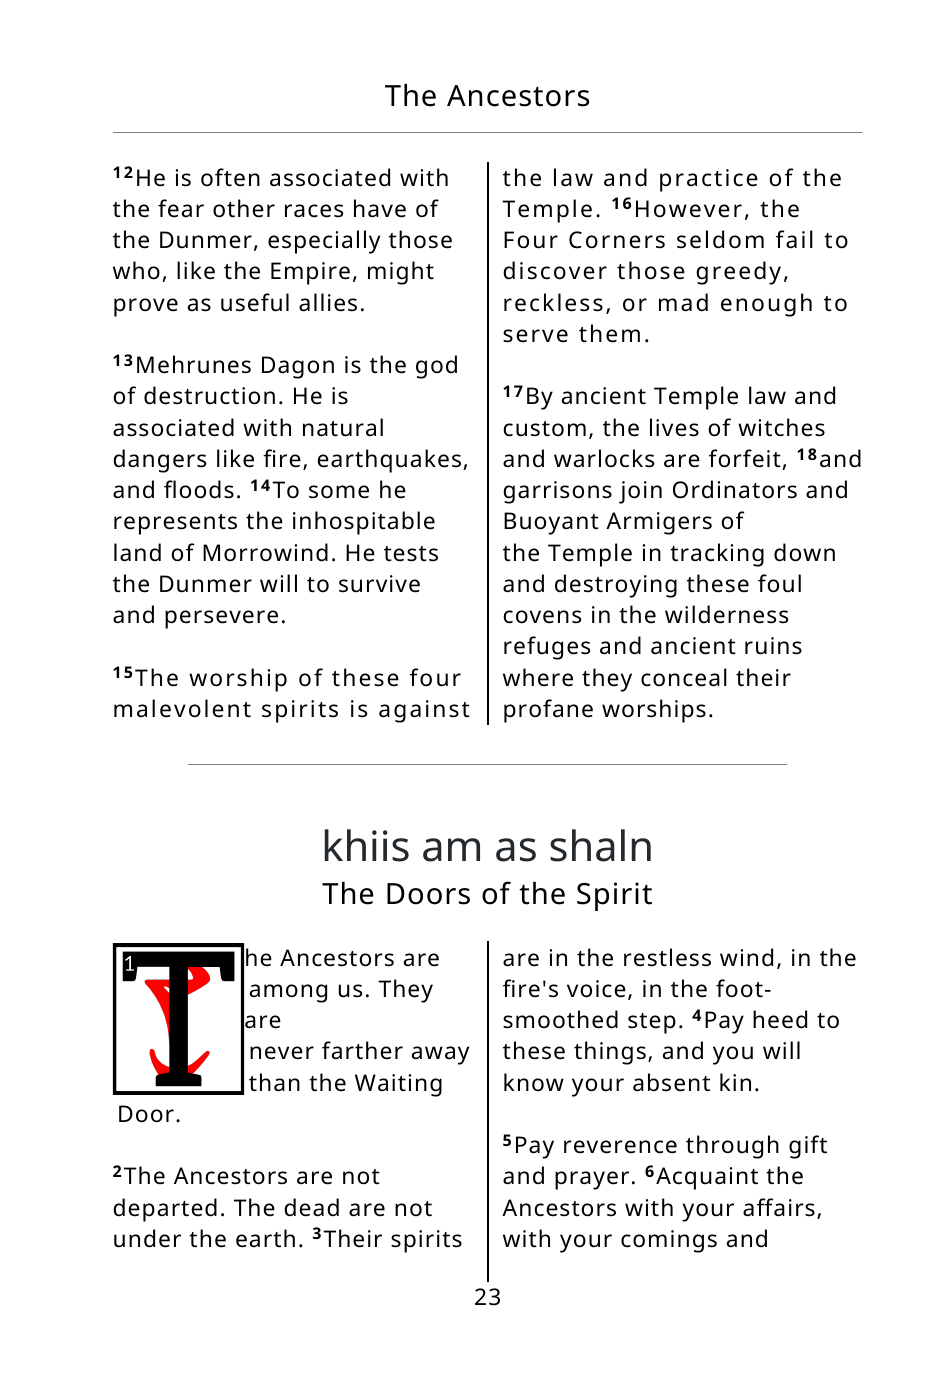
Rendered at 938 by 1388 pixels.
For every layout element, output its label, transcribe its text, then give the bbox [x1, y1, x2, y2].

text 12He is often associated with the fear other races have of the Dunmer, especially those who, like the Empire, might prove as useful allies. [112, 162, 472, 318]
text The Ancestors [112, 75, 862, 115]
text 13Mehrunes Dagon is the god of destruction. He is associated with natural dangers like fire, earthquakes, and floods. 14To some he represents the inhospitable land of Morrowind. He tests the Dunmer will to survive and persevere. [112, 349, 472, 630]
picture [112, 943, 245, 1095]
text 17By ancient Temple law and custom, the lives of witches and warlocks are forfeit, 18and garrisons join Ordinators and Buoyant Armigers of [502, 380, 862, 537]
text never farther away [245, 1035, 472, 1066]
subtitle khiis am as shaln [112, 817, 862, 873]
text 5Pay reverence through gift and prayer. 6Acquaint the Ancestors with your affairs, with your comings and [502, 1129, 862, 1254]
text he Ancestors are [112, 941, 472, 973]
text Door. [112, 1098, 472, 1129]
text among us. They are [245, 973, 472, 1035]
text 2The Ancestors are not departed. The dead are not under the earth. 3Their spirits [112, 1160, 472, 1254]
text the Temple in tracking down and destroying these foul covens in the wilderness refuges and ancient ruins where they conceal their profane worships. [502, 537, 862, 724]
text 15The worship of these four malevolent spirits is against [112, 662, 472, 724]
text the law and practice of the Temple. 16However, the Four Corners seldom fail to discover those greedy, reckless, or mad enough to serve them. [502, 162, 862, 349]
text The Doors of the Spirit [112, 873, 862, 913]
text than the Waiting [112, 1066, 472, 1098]
text are in the restless wind, in the fire's voice, in the foot-smoothed step. 4Pay heed to these things, and you will know your absent kin. [502, 941, 862, 1098]
